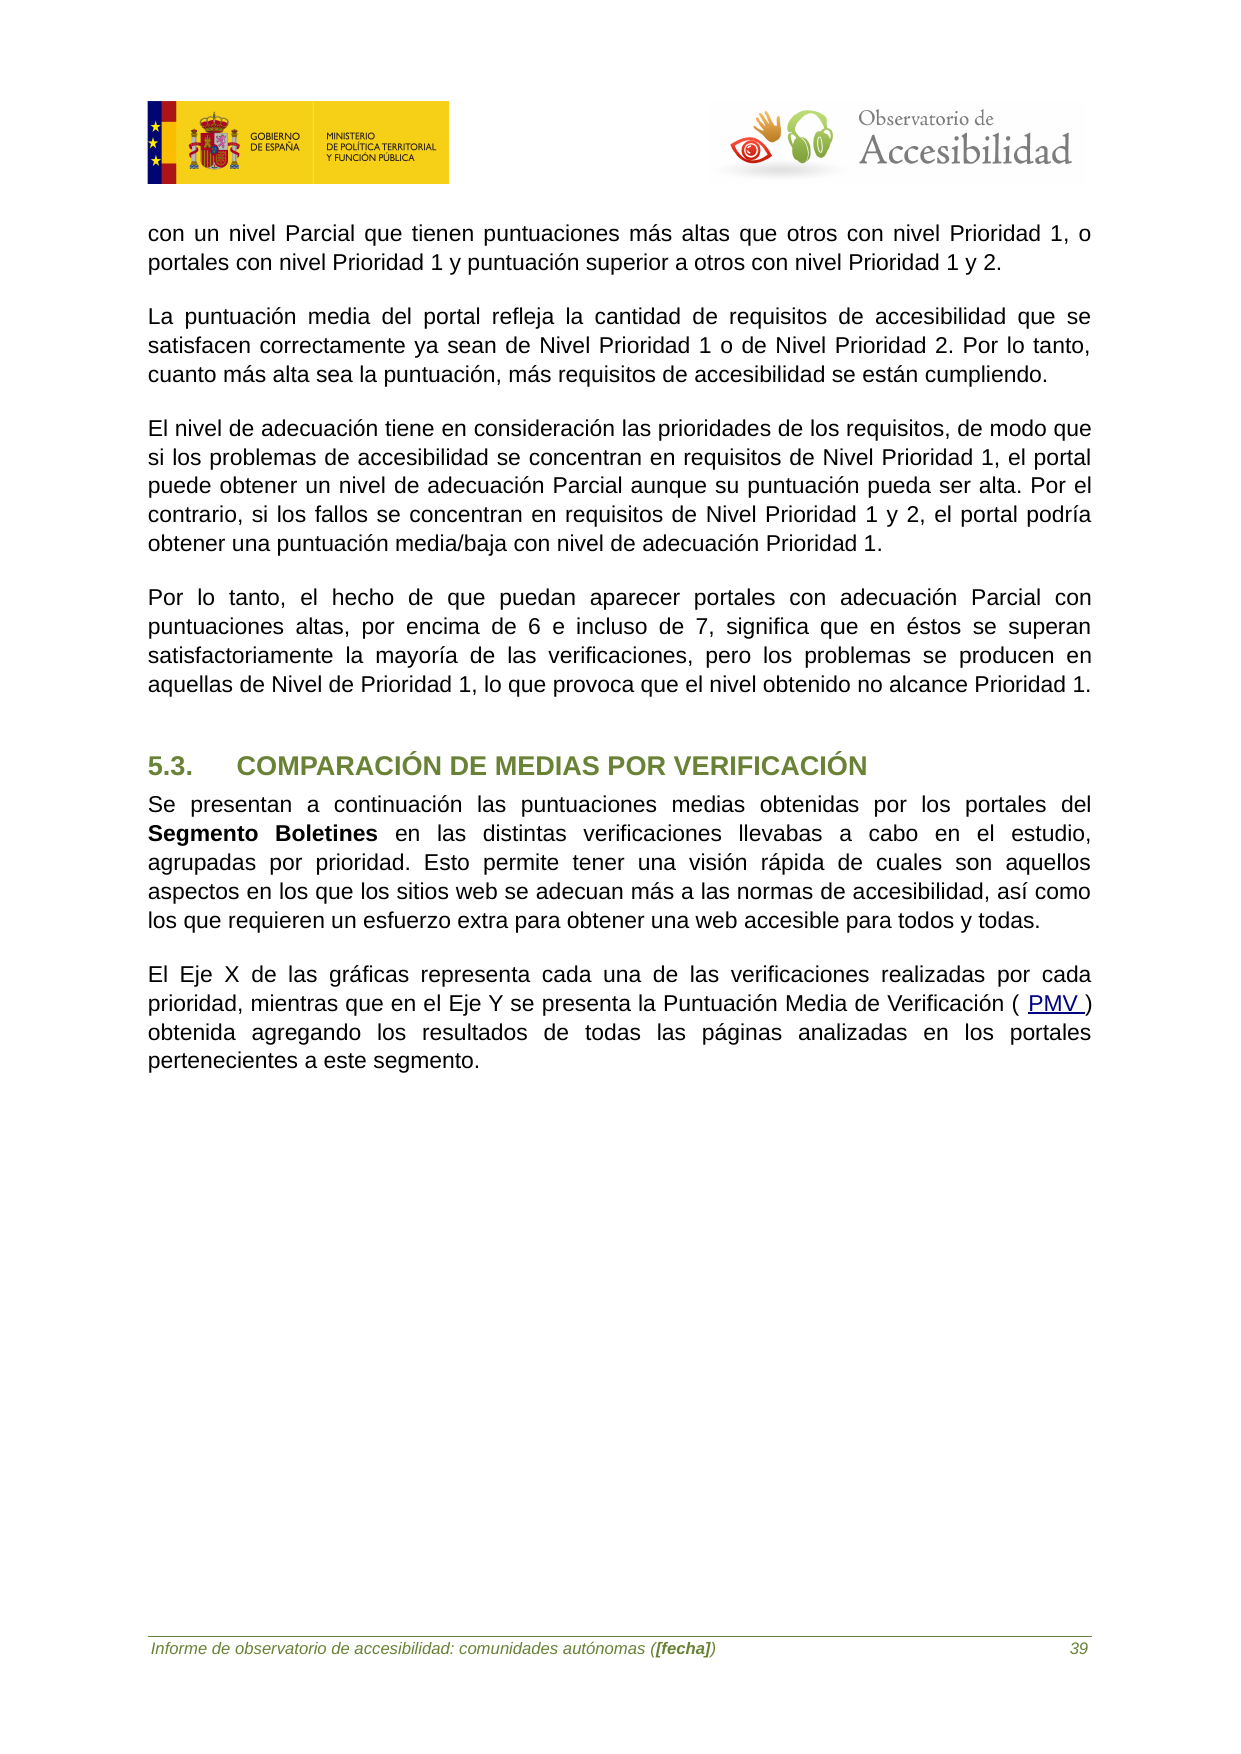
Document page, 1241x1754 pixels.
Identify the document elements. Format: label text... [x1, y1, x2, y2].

text El nivel de adecuación tiene en consideración las prioridades de los requisitos, de modo que si los problemas de accesibilidad se concentran en requisitos de Nivel Prioridad 1, el portal puede obtener un nivel de adecuación Parcial aunque su puntuación pueda ser alta. Por el contrario, si los fallos se concentran en requisitos de Nivel Prioridad 1 y 2, el portal podría obtener una puntuación media/baja con nivel de adecuación Prioridad 1. [148, 414, 1092, 557]
subtitle Comparación de medias por verificación [148, 750, 1092, 781]
picture [147, 101, 450, 184]
picture [710, 101, 1086, 184]
text Se presentan a continuación las puntuaciones medias obtenidas por los portales del Segmento Boletines en las distintas verificaciones llevabas a cabo en el estudio, agrupadas por prioridad. Esto permite tener una visión rápida de cuales son aquellos aspectos en los que los sitios web se adecuan más a las normas de accesibilidad, así como los que requieren un esfuerzo extra para obtener una web accesible para todos y todas. [148, 791, 1092, 933]
text El Eje X de las gráficas representa cada una de las verificaciones realizadas por cada prioridad, mientras que en el Eje Y se presenta la Puntuación Media de Verificación ( PMV ) obtenida agregando los resultados de todas las páginas analizadas en los portales pertenecientes a este segmento. [148, 961, 1092, 1074]
text La puntuación media del portal refleja la cantidad de requisitos de accesibilidad que se satisfacen correctamente ya sean de Nivel Prioridad 1 o de Nivel Prioridad 2. Por lo tanto, cuanto más alta sea la puntuación, más requisitos de accesibilidad se están cumpliendo. [148, 303, 1092, 387]
text Por lo tanto, el hecho de que puedan aparecer portales con adecuación Parcial con puntuaciones altas, por encima de 6 e incluso de 7, significa que en éstos se superan satisfactoriamente la mayoría de las verificaciones, pero los problemas se producen en aquellas de Nivel de Prioridad 1, lo que provoca que el nivel obtenido no alcance Prioridad 1. [148, 584, 1092, 697]
text con un nivel Parcial que tienen puntuaciones más altas que otros con nivel Prioridad 1, o portales con nivel Prioridad 1 y puntuación superior a otros con nivel Prioridad 1 y 2. [148, 220, 1092, 275]
